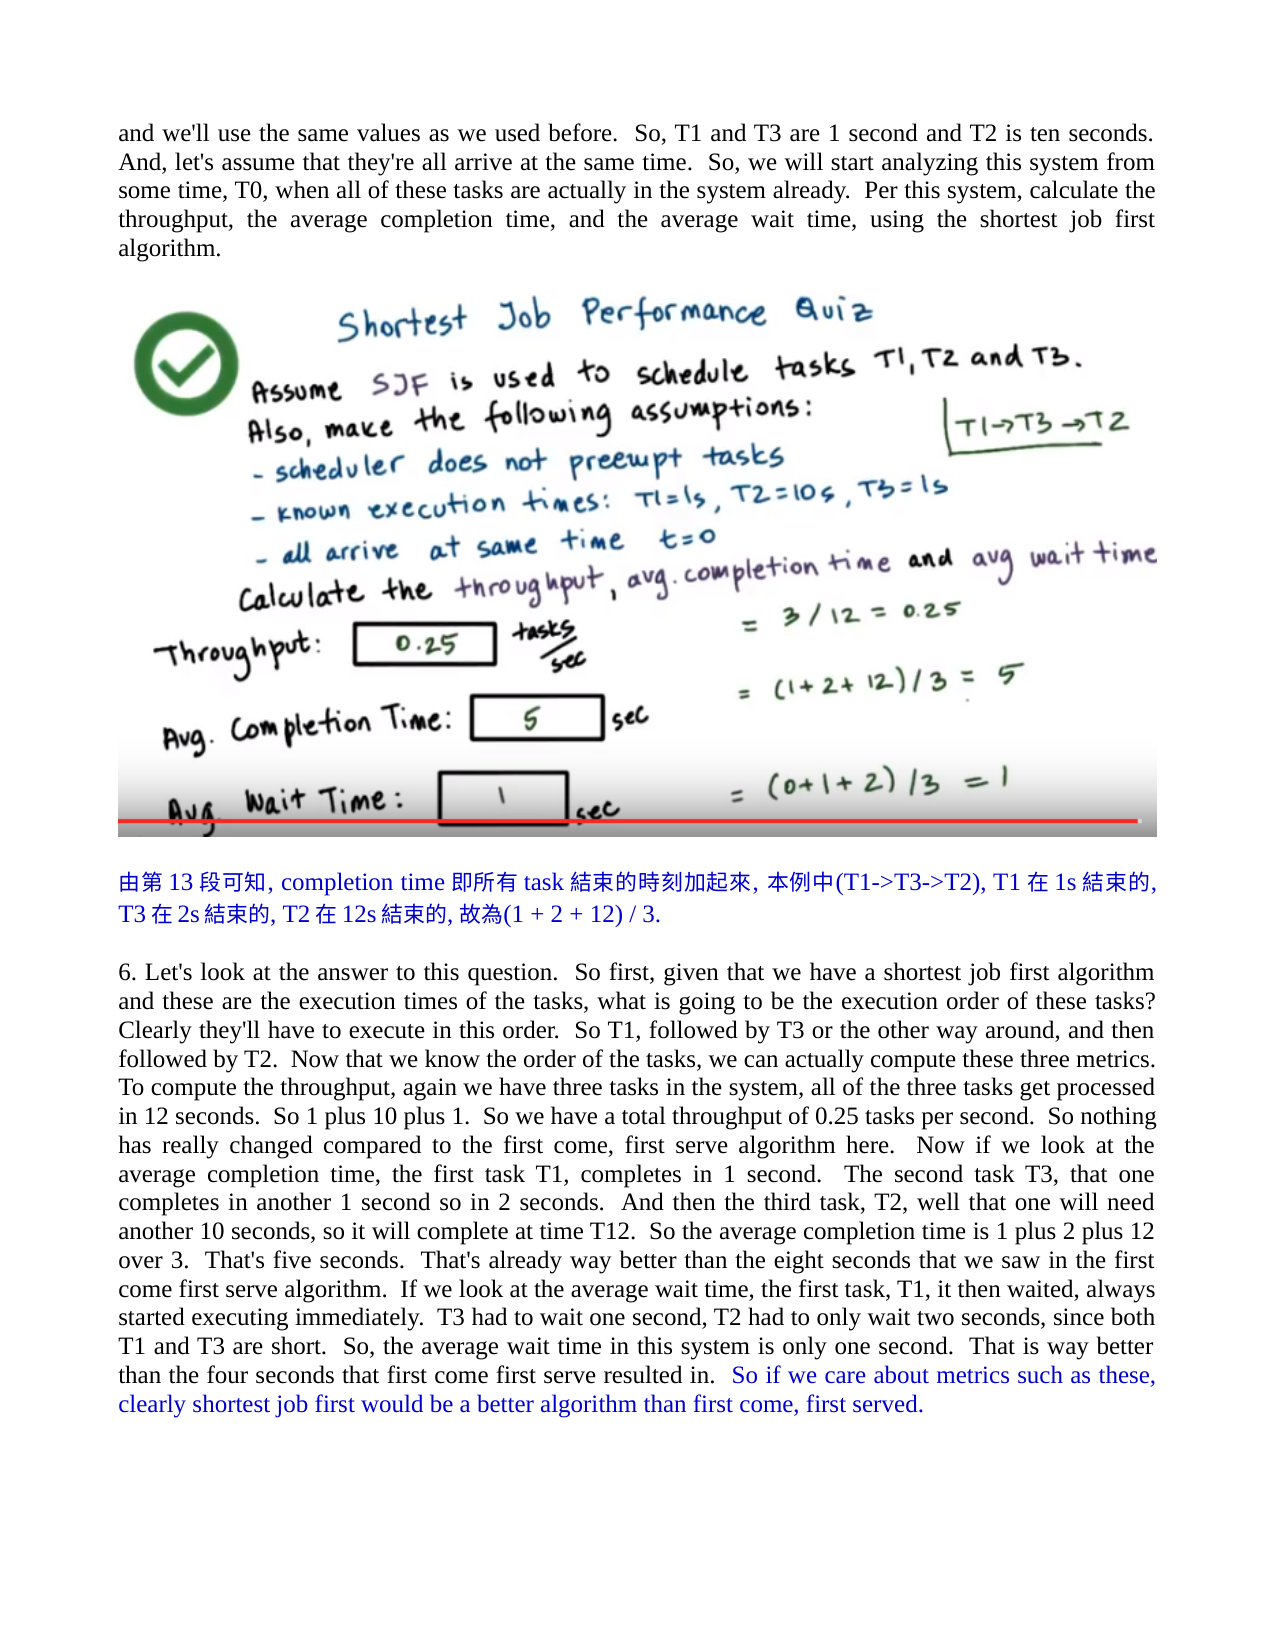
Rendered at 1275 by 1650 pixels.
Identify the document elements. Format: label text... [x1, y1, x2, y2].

text 由第13段可知, completion time即所有task結束的時刻加起來, 本例中(T1->T3->T2), T1在1s結束的, T3在2s結束的, T2在12s結束的, 故為(1 + 2 + 12) / 3. [118, 865, 1157, 929]
text and we'll use the same values as we used before. So, T1 and T3 are 1 second and T2 is ten seconds. And, let's assume that they're all arrive at the same time. So, we will start analyzing this system from some time, T0, when all of these tasks are actually in the system already. Per this system, calculate the throughput, the average completion time, and the average wait time, using the shortest job first algorithm. [118, 118, 1157, 262]
text 6. Let's look at the answer to this question. So first, given that we have a shortest job first algorithm and these are the execution times of the tasks, what is going to be the execution order of these tasks? Clearly they'll have to execute in this order. So T1, followed by T3 or the other way around, and then followed by T2. Now that we know the order of the tasks, we can actually compute these three metrics. To compute the throughput, again we have three tasks in the system, all of the three tasks get processed in 12 seconds. So 1 plus 10 plus 1. So we have a total throughput of 0.25 tasks per second. So nothing has really changed compared to the first come, first serve algorithm here. Now if we look at the average completion time, the first task T1, completes in 1 second. The second task T3, that one completes in another 1 second so in 2 seconds. And then the third task, T2, well that one will need another 10 seconds, so it will complete at time T12. So the average completion time is 1 plus 2 plus 12 over 3. That's five seconds. That's already way better than the eight seconds that we saw in the first come first serve algorithm. If we look at the average wait time, the first task, T1, it then waited, always started executing immediately. T3 had to wait one second, T2 had to only wait two seconds, since both T1 and T3 are short. So, the average wait time in this system is only one second. That is way better than the four seconds that first come first serve resulted in. So if we care about metrics such as these, clearly shortest job first would be a better algorithm than first come, first served. [118, 957, 1157, 1417]
picture [118, 290, 1157, 837]
